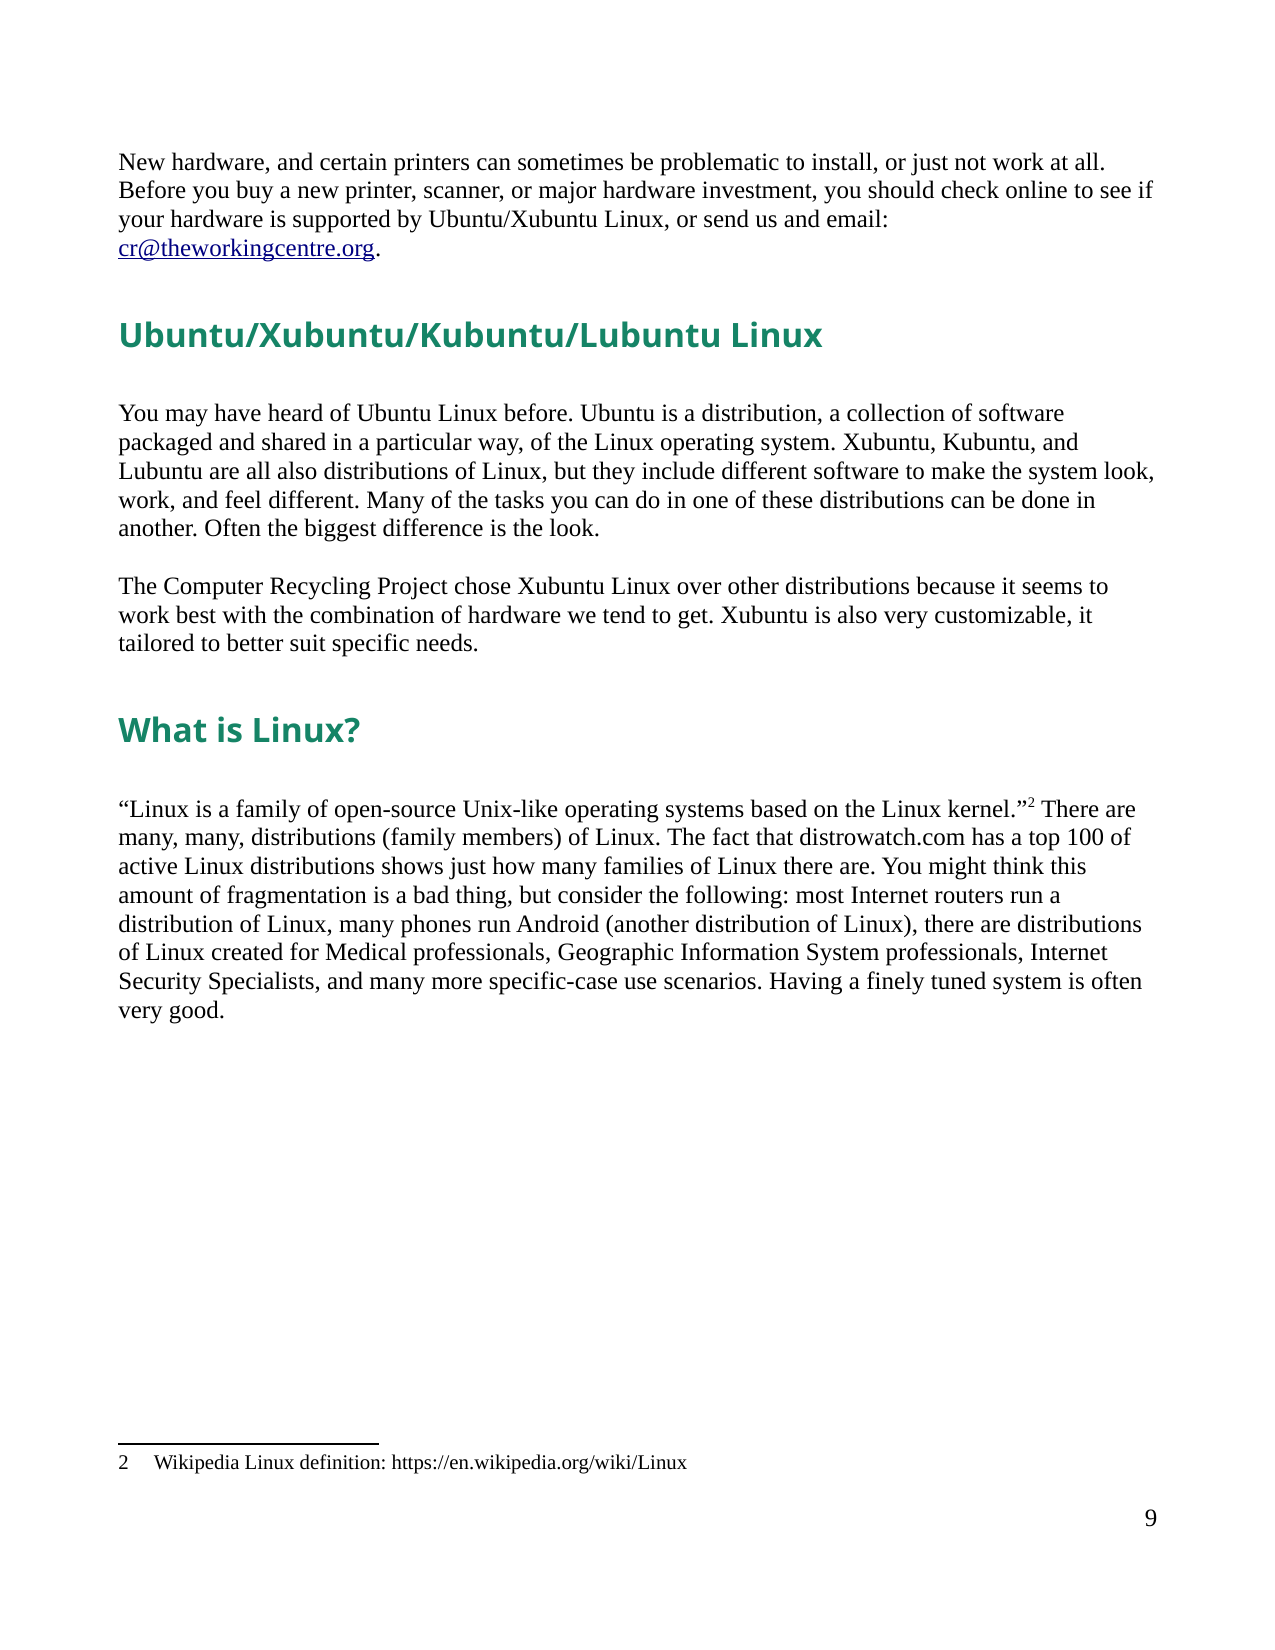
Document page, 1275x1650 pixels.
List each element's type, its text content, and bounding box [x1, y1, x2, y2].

text “Linux is a family of open-source Unix-like operating systems based on the Linux kernel.” There are many, many, distributions (family members) of Linux. The fact that distrowatch.com has a top 100 of active Linux distributions shows just how many families of Linux there are. You might think this amount of fragmentation is a bad thing, but consider the following: most Internet routers run a distribution of Linux, many phones run Android (another distribution of Linux), there are distributions of Linux created for Medical professionals, Geographic Information System professionals, Internet Security Specialists, and many more specific-case use scenarios. Having a finely tuned system is often very good. [118, 794, 1157, 1024]
subtitle What is Linux? [118, 707, 1157, 752]
text The Computer Recycling Project chose Xubuntu Linux over other distributions because it seems to work best with the combination of hardware we tend to get. Xubuntu is also very customizable, it tailored to better suit specific needs. [118, 571, 1157, 657]
text You may have heard of Ubuntu Linux before. Ubuntu is a distribution, a collection of software packaged and shared in a particular way, of the Linux operating system. Xubuntu, Kubuntu, and Lubuntu are all also distributions of Linux, but they include different software to make the system look, work, and feel different. Many of the tasks you can do in one of these distributions can be done in another. Often the biggest difference is the look. [118, 398, 1157, 542]
subtitle Ubuntu/Xubuntu/Kubuntu/Lubuntu Linux [118, 311, 1157, 357]
text New hardware, and certain printers can sometimes be problematic to install, or just not work at all. Before you buy a new printer, scanner, or major hardware investment, you should check online to see if your hardware is supported by Ubuntu/Xubuntu Linux, or send us and email: cr@theworkingcentre.org. [118, 147, 1157, 262]
text Wikipedia Linux definition: https://en.wikipedia.org/wiki/Linux [118, 1449, 1157, 1474]
